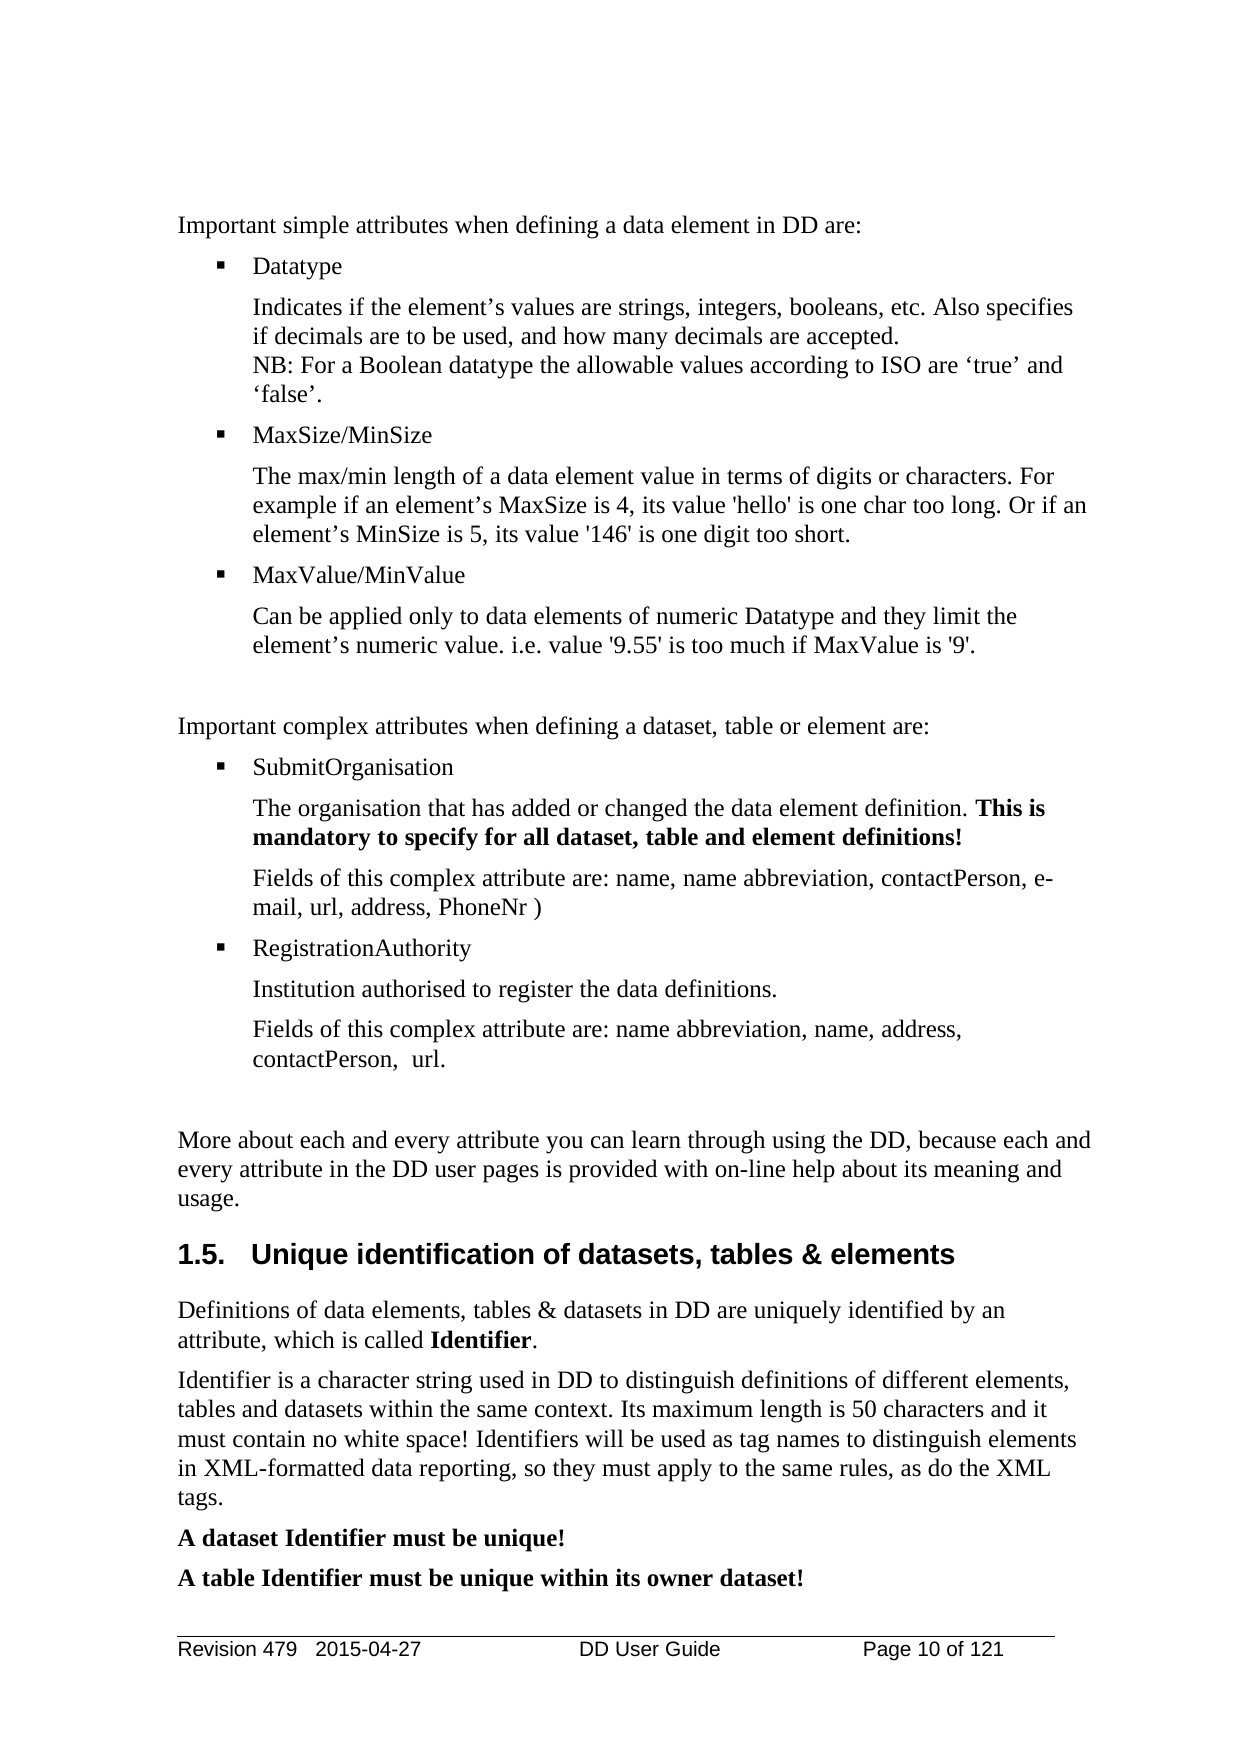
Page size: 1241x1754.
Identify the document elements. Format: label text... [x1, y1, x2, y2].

text Important complex attributes when defining a dataset, table or element are: [177, 711, 1092, 740]
text Can be applied only to data elements of numeric Datatype and they limit the element’s numeric value. i.e. value '9.55' is too much if MaxValue is '9'. [252, 601, 1092, 659]
text Fields of this complex attribute are: name abbreviation, name, address, contactPerson, url. [252, 1014, 1092, 1072]
text Institution authorised to register the data definitions. [252, 973, 1092, 1003]
text The max/min length of a data element value in terms of digits or characters. For example if an element’s MaxSize is 4, its value 'hello' is one char too long. Or if an element’s MinSize is 5, its value '146' is one digit too short. [252, 461, 1092, 548]
list SubmitOrganisation [215, 752, 1092, 781]
text Indicates if the element’s values are strings, integers, booleans, etc. Also specifies if decimals are to be used, and how many decimals are accepted. NB: For a Boolean datatype the allowable values according to ISO are ‘true’ and ‘false’. [252, 292, 1092, 408]
list Datatype [215, 251, 1092, 280]
text Identifier is a character string used in DD to distinguish definitions of different elements, tables and datasets within the same context. Its maximum length is 50 characters and it must contain no white space! Identifiers will be used as tag names to distinguish elements in XML-formatted data reporting, so they must apply to the same rules, as do the XML tags. [177, 1365, 1092, 1511]
list RegistrationAuthority [215, 933, 1092, 962]
text The organisation that has added or changed the data element definition. This is mandatory to specify for all dataset, table and element definitions! [252, 793, 1092, 851]
text A dataset Identifier must be unique! [177, 1522, 1092, 1551]
list MaxSize/MinSize [215, 420, 1092, 449]
text More about each and every attribute you can learn through using the DD, because each and every attribute in the DD user pages is provided with on-line help about its meaning and usage. [177, 1125, 1092, 1212]
text Definitions of data elements, tables & datasets in DD are uniquely identified by an attribute, which is called Identifier. [177, 1295, 1092, 1353]
subtitle Unique identification of datasets, tables & elements [177, 1237, 1092, 1271]
text Fields of this complex attribute are: name, name abbreviation, contactPerson, e-mail, url, address, PhoneNr ) [252, 863, 1092, 921]
text Important simple attributes when defining a data element in DD are: [177, 210, 1092, 239]
list MaxValue/MinValue [215, 560, 1092, 589]
text A table Identifier must be unique within its owner dataset! [177, 1563, 1092, 1592]
